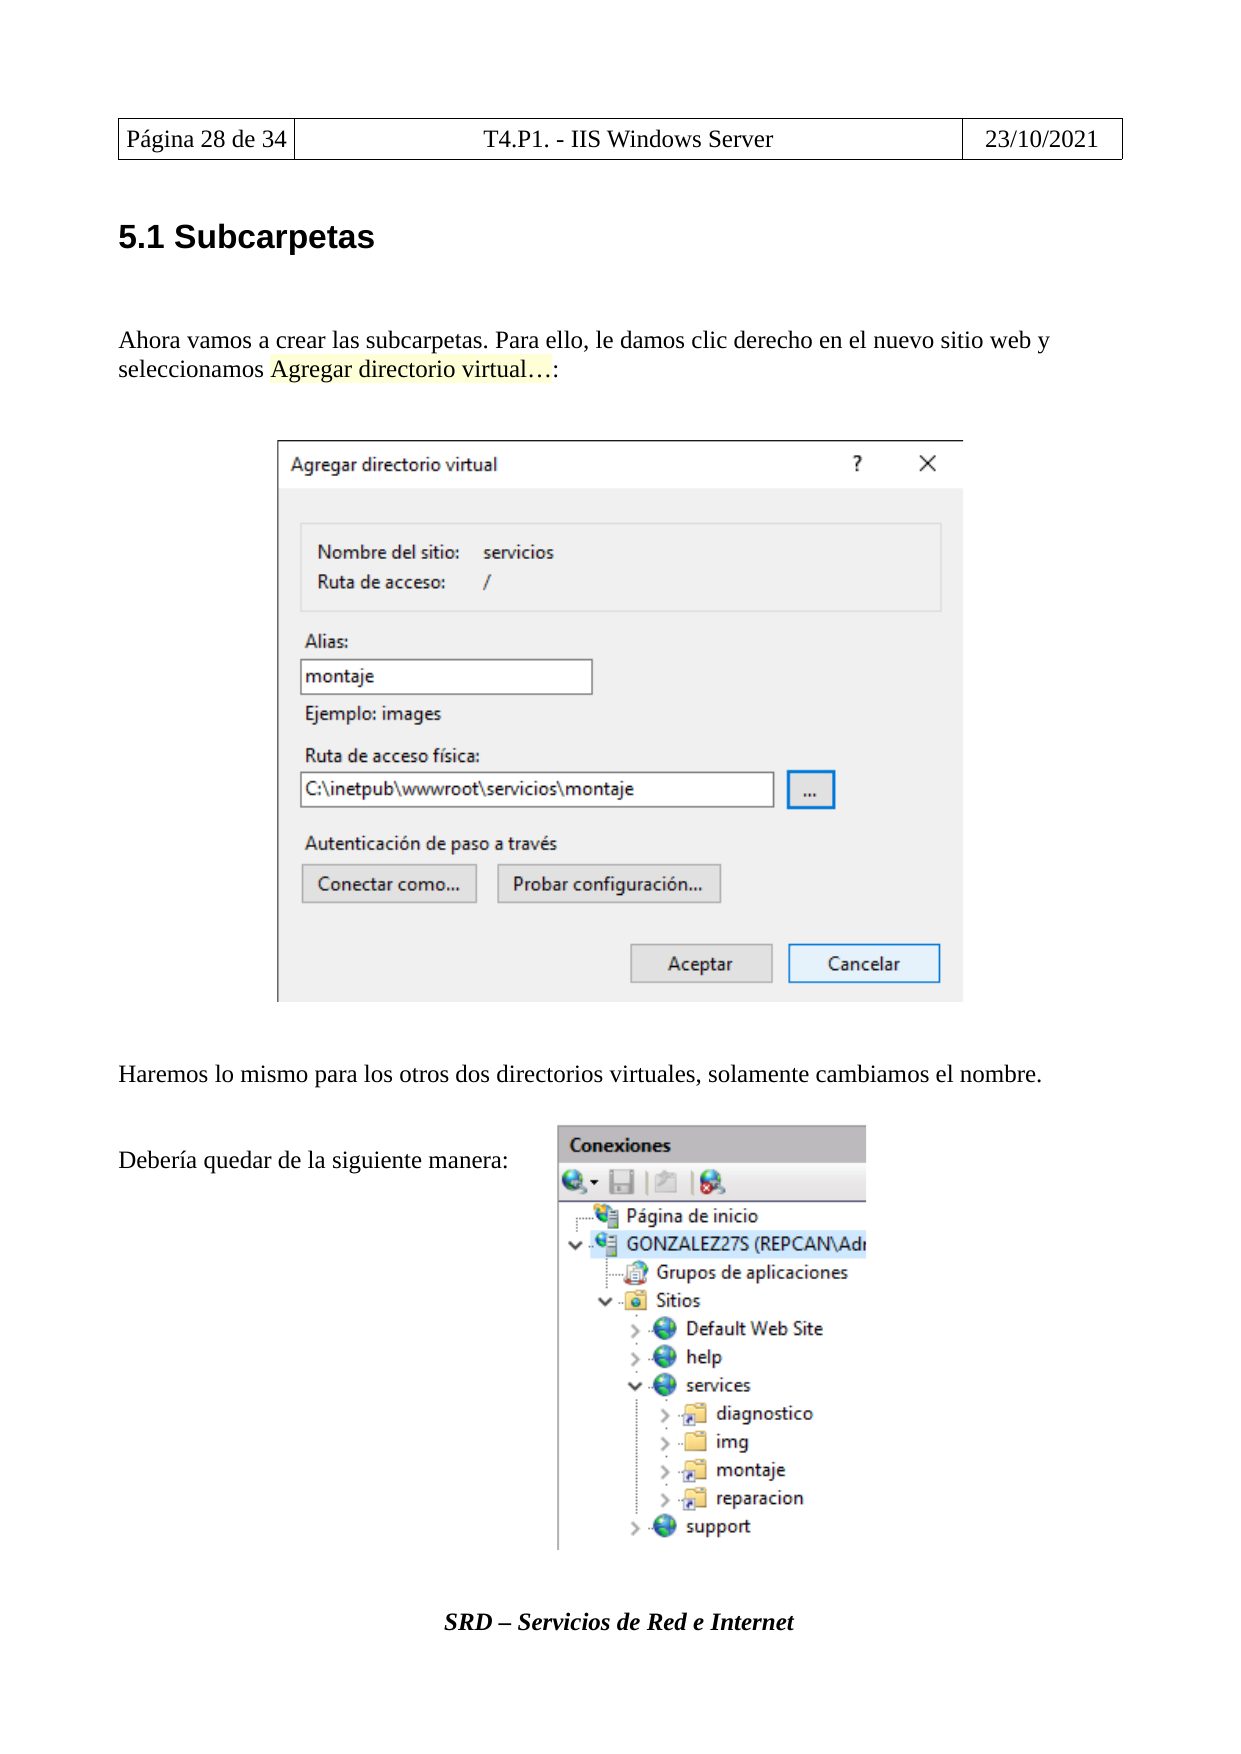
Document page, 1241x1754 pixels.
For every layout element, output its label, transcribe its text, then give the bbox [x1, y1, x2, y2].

subtitle 5.1 Subcarpetas [118, 217, 1122, 255]
text Debería quedar de la siguiente manera: [118, 1145, 557, 1174]
picture [277, 440, 964, 1002]
picture [557, 1124, 867, 1550]
text Ahora vamos a crear las subcarpetas. Para ello, le damos clic derecho en el nuevo sitio web y seleccionamos Agregar directorio virtual…: [118, 325, 1122, 383]
text [867, 1145, 1122, 1174]
text Haremos lo mismo para los otros dos directorios virtuales, solamente cambiamos el nombre. [118, 1059, 1122, 1088]
